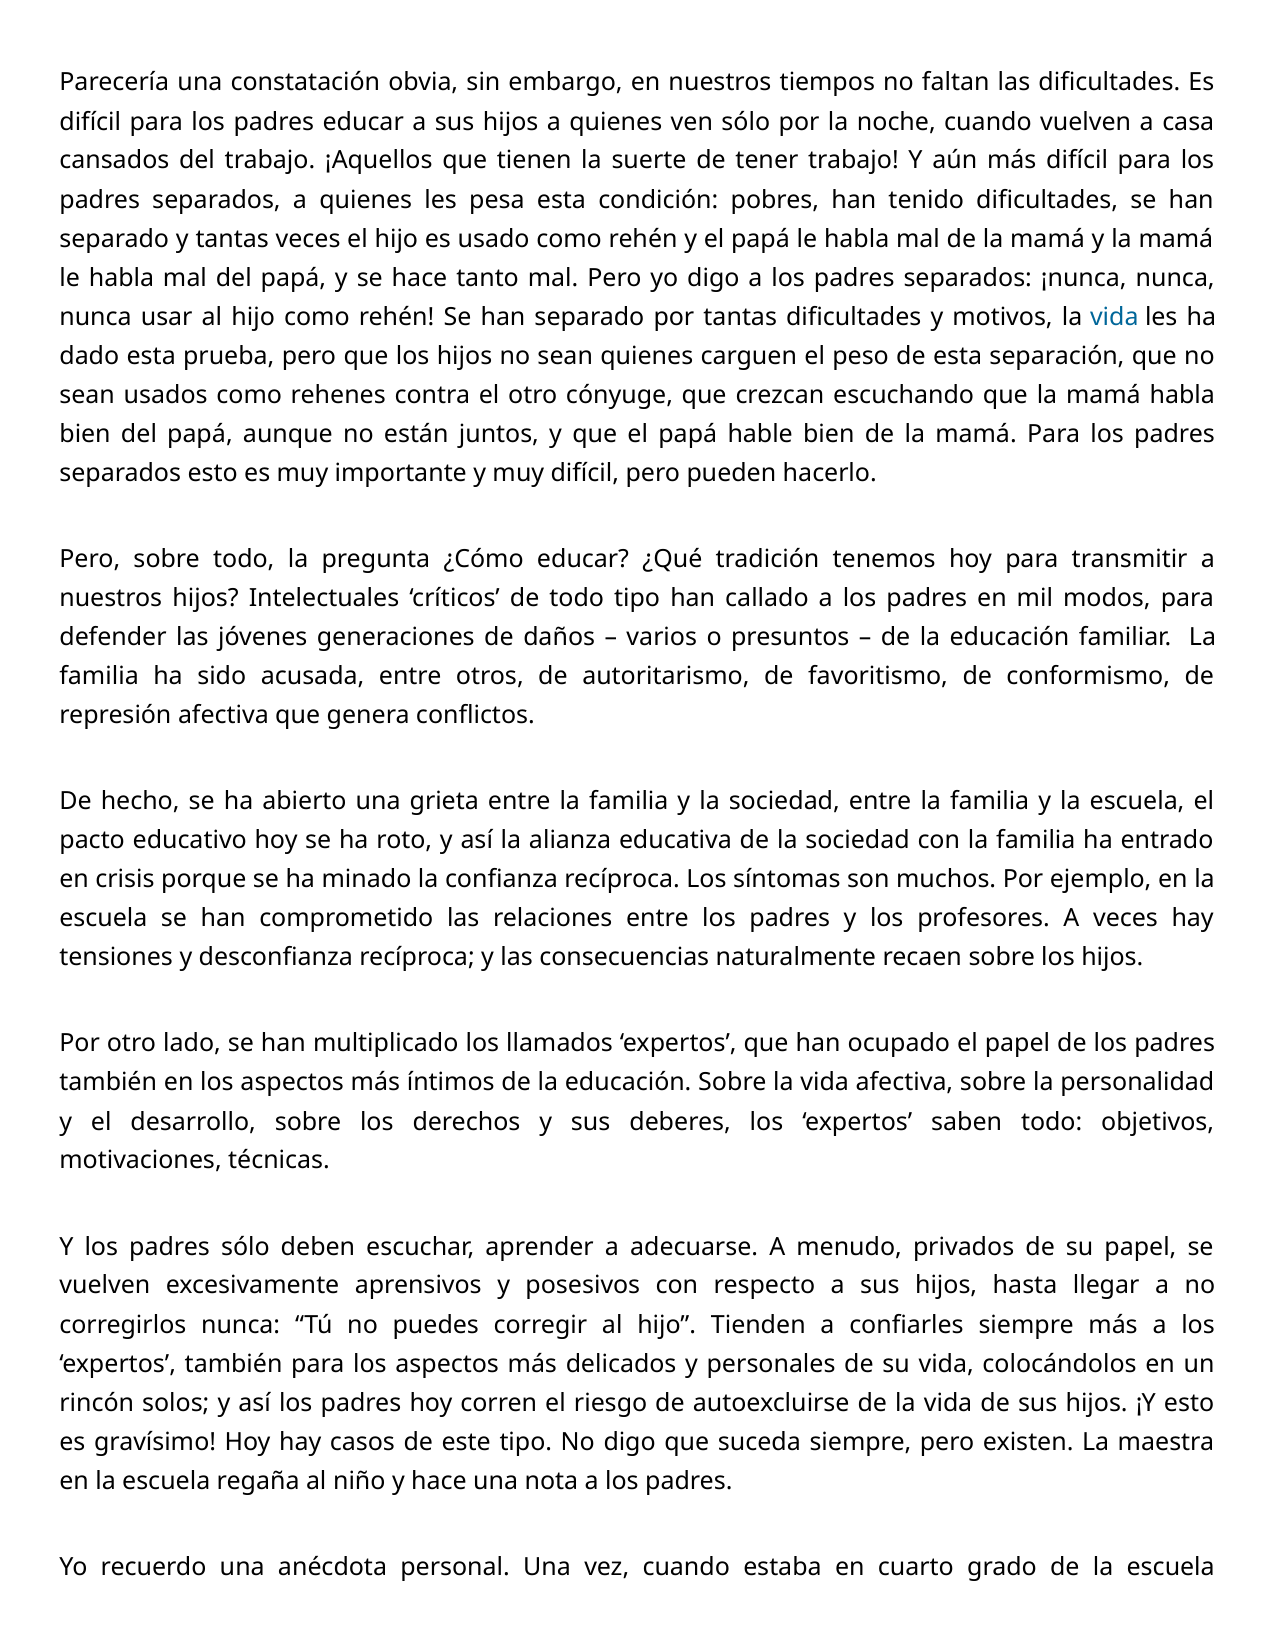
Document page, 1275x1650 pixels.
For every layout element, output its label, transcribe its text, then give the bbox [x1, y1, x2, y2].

text Por otro lado, se han multiplicado los llamados ‘expertos’, que han ocupado el papel de los padres también en los aspectos más íntimos de la educación. Sobre la vida afectiva, sobre la personalidad y el desarrollo, sobre los derechos y sus deberes, los ‘expertos’ saben todo: objetivos, motivaciones, técnicas. [59, 1020, 1216, 1176]
text Y los padres sólo deben escuchar, aprender a adecuarse. A menudo, privados de su papel, se vuelven excesivamente aprensivos y posesivos con respecto a sus hijos, hasta llegar a no corregirlos nunca: “Tú no puedes corregir al hijo”. Tienden a confiarles siempre más a los ‘expertos’, también para los aspectos más delicados y personales de su vida, colocándolos en un rincón solos; y así los padres hoy corren el riesgo de autoexcluirse de la vida de sus hijos. ¡Y esto es gravísimo! Hoy hay casos de este tipo. No digo que suceda siempre, pero existen. La maestra en la escuela regaña al niño y hace una nota a los padres. [59, 1223, 1216, 1497]
text Yo recuerdo una anécdota personal. Una vez, cuando estaba en cuarto grado de la escuela [59, 1543, 1216, 1582]
text Pero, sobre todo, la pregunta ¿Cómo educar? ¿Qué tradición tenemos hoy para transmitir a nuestros hijos? Intelectuales ‘críticos’ de todo tipo han callado a los padres en mil modos, para defender las jóvenes generaciones de daños – varios o presuntos – de la educación familiar. La familia ha sido acusada, entre otros, de autoritarismo, de favoritismo, de conformismo, de represión afectiva que genera conflictos. [59, 536, 1216, 731]
text Parecería una constatación obvia, sin embargo, en nuestros tiempos no faltan las dificultades. Es difícil para los padres educar a sus hijos a quienes ven sólo por la noche, cuando vuelven a casa cansados del trabajo. ¡Aquellos que tienen la suerte de tener trabajo! Y aún más difícil para los padres separados, a quienes les pesa esta condición: pobres, han tenido dificultades, se han separado y tantas veces el hijo es usado como rehén y el papá le habla mal de la mamá y la mamá le habla mal del papá, y se hace tanto mal. Pero yo digo a los padres separados: ¡nunca, nunca, nunca usar al hijo como rehén! Se han separado por tantas dificultades y motivos, la vida les ha dado esta prueba, pero que los hijos no sean quienes carguen el peso de esta separación, que no sean usados como rehenes contra el otro cónyuge, que crezcan escuchando que la mamá habla bien del papá, aunque no están juntos, y que el papá hable bien de la mamá. Para los padres separados esto es muy importante y muy difícil, pero pueden hacerlo. [59, 59, 1216, 489]
text De hecho, se ha abierto una grieta entre la familia y la sociedad, entre la familia y la escuela, el pacto educativo hoy se ha roto, y así la alianza educativa de la sociedad con la familia ha entrado en crisis porque se ha minado la confianza recíproca. Los síntomas son muchos. Por ejemplo, en la escuela se han comprometido las relaciones entre los padres y los profesores. A veces hay tensiones y desconfianza recíproca; y las consecuencias naturalmente recaen sobre los hijos. [59, 778, 1216, 973]
